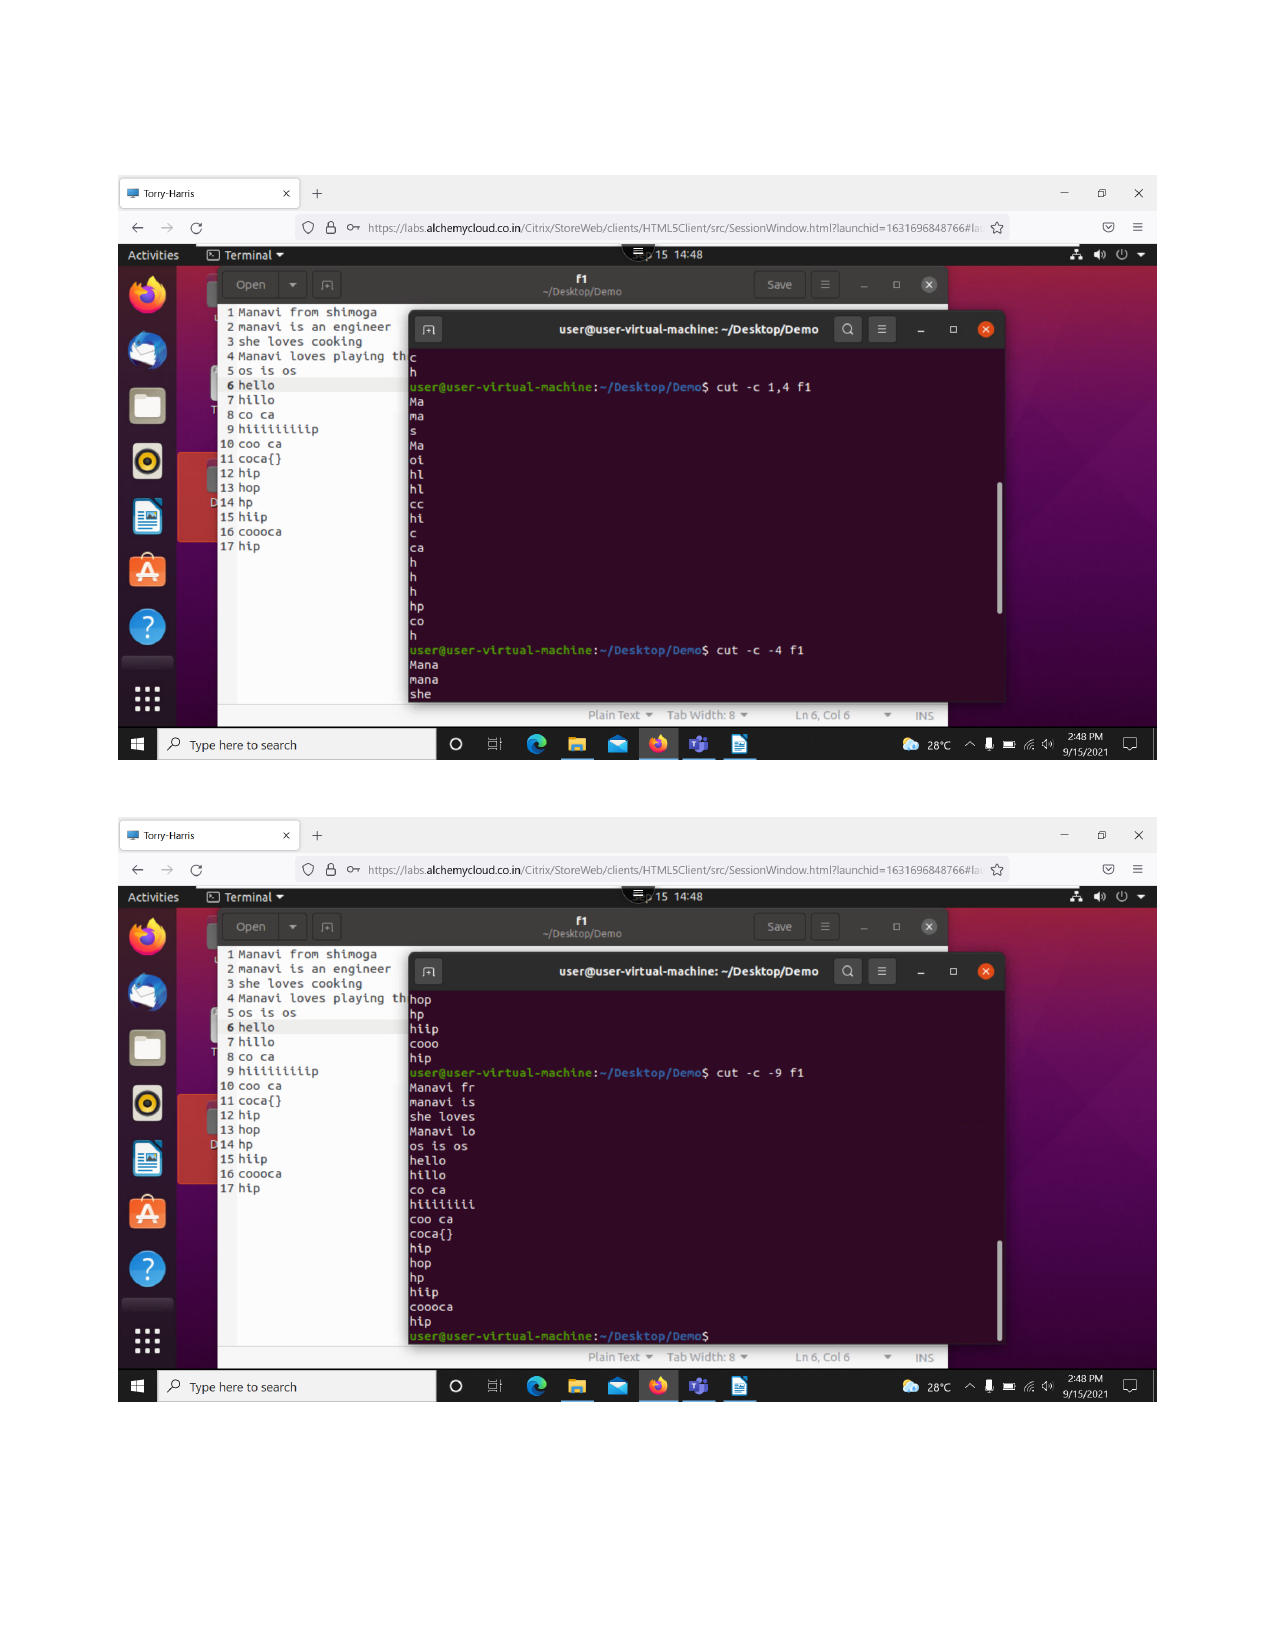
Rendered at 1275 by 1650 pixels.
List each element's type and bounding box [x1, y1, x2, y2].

picture [118, 817, 1157, 1402]
picture [118, 175, 1157, 760]
